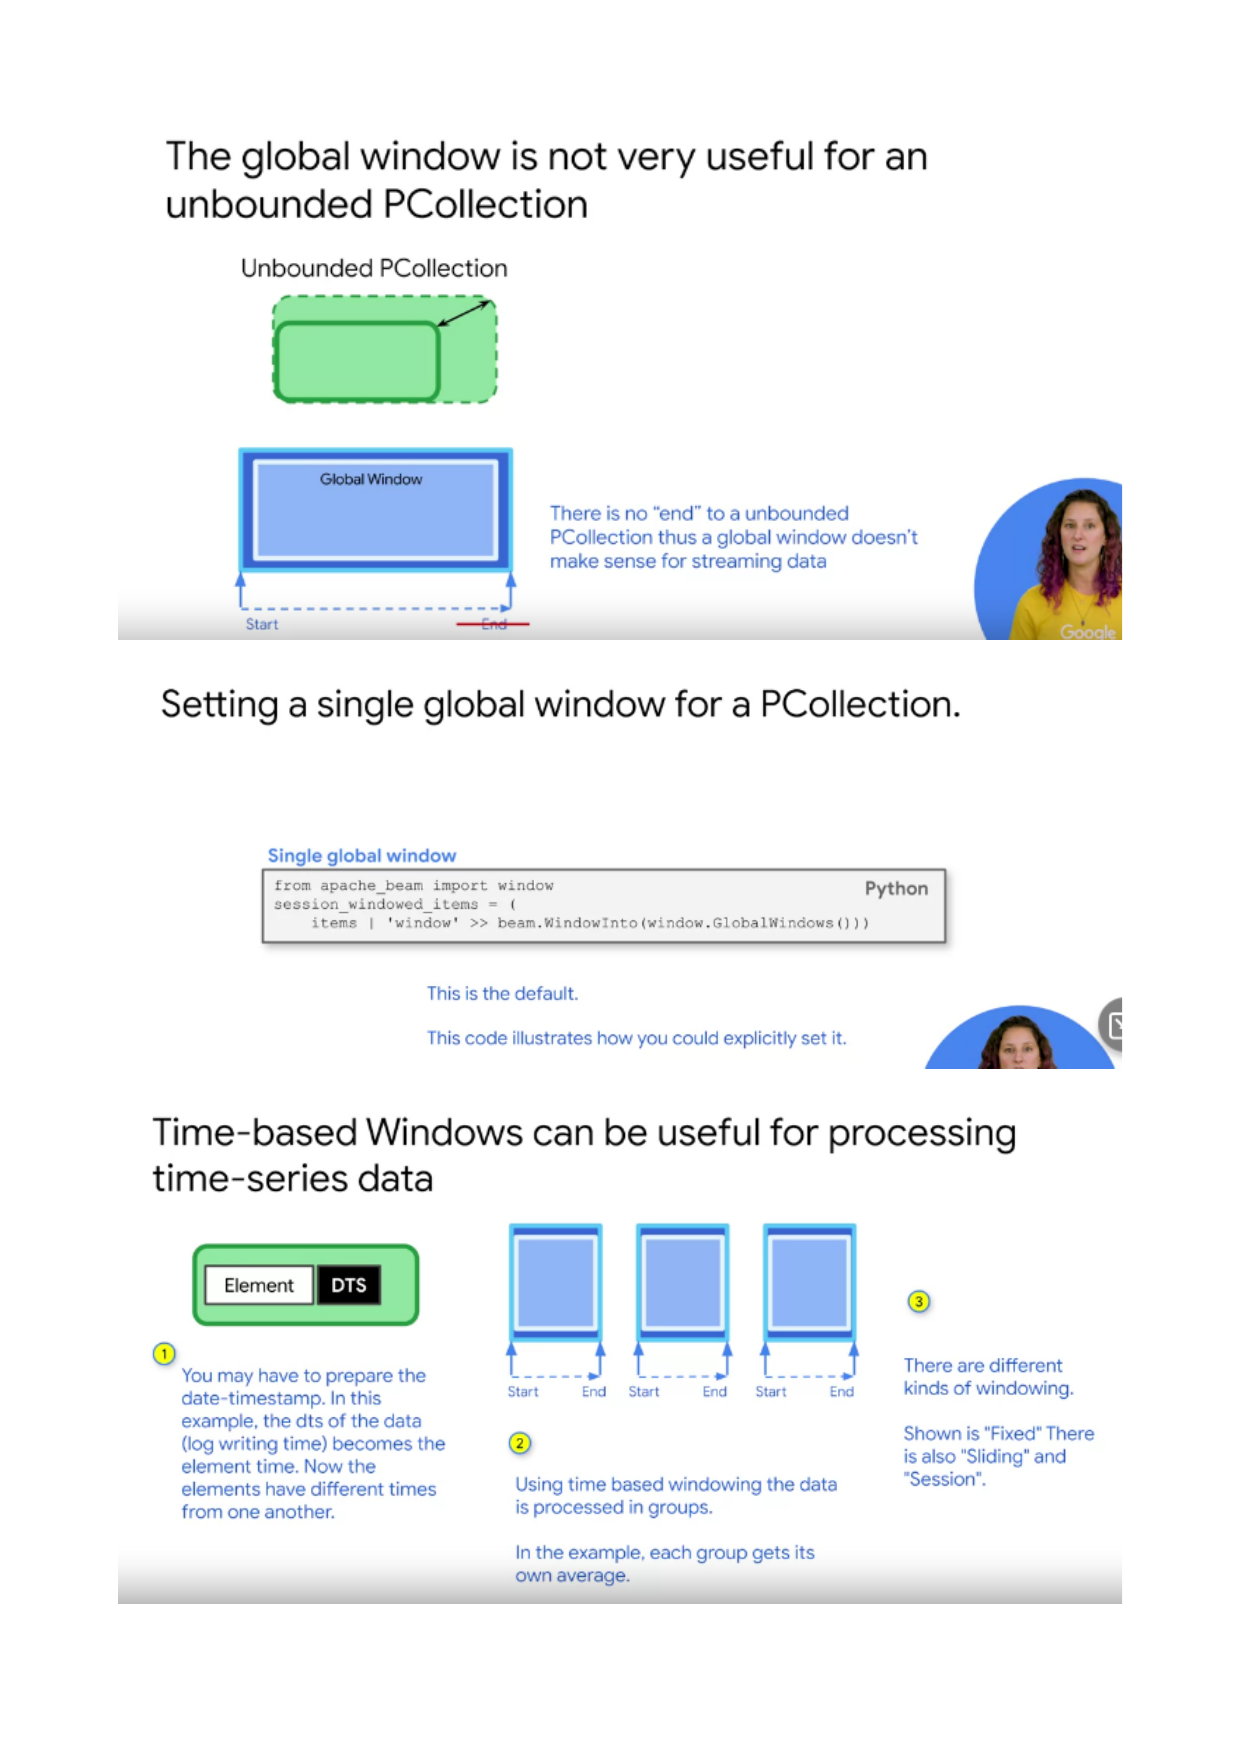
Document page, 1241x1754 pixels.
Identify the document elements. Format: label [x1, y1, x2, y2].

picture [118, 1097, 1123, 1604]
picture [118, 667, 1123, 1069]
picture [118, 118, 1123, 640]
